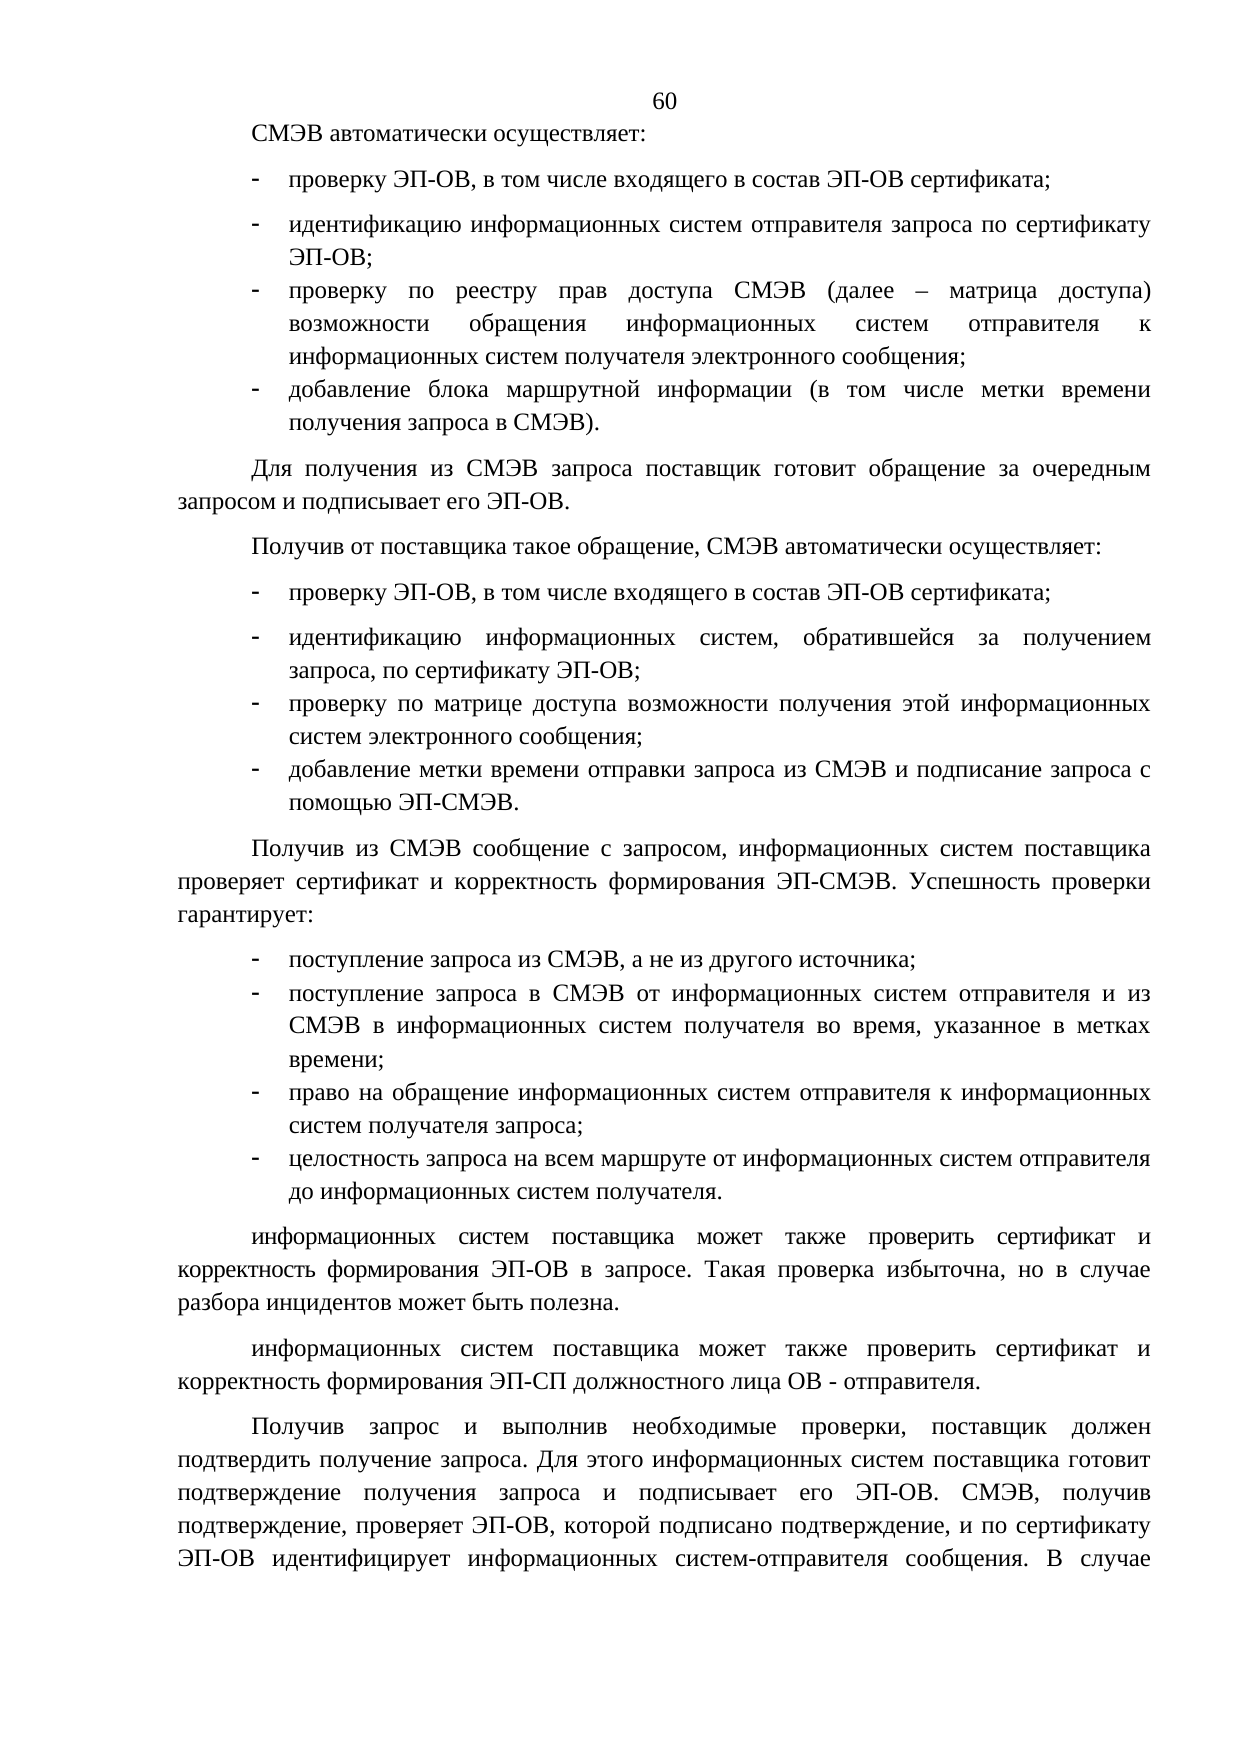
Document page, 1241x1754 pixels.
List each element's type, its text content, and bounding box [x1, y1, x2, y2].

list проверку ЭП-ОВ, в том числе входящего в состав ЭП-ОВ сертификата; [251, 577, 1152, 606]
text СМЭВ автоматически осуществляет: [177, 118, 1152, 147]
text информационных систем поставщика может также проверить сертификат и корректность формирования ЭП-СП должностного лица ОВ - отправителя. [177, 1333, 1152, 1394]
text Получив из СМЭВ сообщение с запросом, информационных систем поставщика проверяет сертификат и корректность формирования ЭП-СМЭВ. Успешность проверки гарантирует: [177, 833, 1152, 928]
list целостность запроса на всем маршруте от информационных систем отправителя до информационных систем получателя. [251, 1143, 1152, 1204]
list право на обращение информационных систем отправителя к информационных систем получателя запроса; [251, 1077, 1152, 1138]
list добавление блока маршрутной информации (в том числе метки времени получения запроса в СМЭВ). [251, 374, 1152, 436]
list проверку по реестру прав доступа СМЭВ (далее – матрица доступа) возможности обращения информационных систем отправителя к информационных систем получателя электронного сообщения; [251, 275, 1152, 370]
text Получив от поставщика такое обращение, СМЭВ автоматически осуществляет: [177, 531, 1152, 560]
text информационных систем поставщика может также проверить сертификат и корректность формирования ЭП-ОВ в запросе. Такая проверка избыточна, но в случае разбора инцидентов может быть полезна. [177, 1221, 1152, 1316]
text Получив запрос и выполнив необходимые проверки, поставщик должен подтвердить получение запроса. Для этого информационных систем поставщика готовит подтверждение получения запроса и подписывает его ЭП-ОВ. СМЭВ, получив подтверждение, проверяет ЭП-ОВ, которой подписано подтверждение, и по сертификату ЭП-ОВ идентифицирует информационных систем-отправителя сообщения. В случае [177, 1411, 1152, 1572]
list добавление метки времени отправки запроса из СМЭВ и подписание запроса с помощью ЭП-СМЭВ. [251, 754, 1152, 816]
list идентификацию информационных систем отправителя запроса по сертификату ЭП-ОВ; [251, 209, 1152, 271]
list поступление запроса в СМЭВ от информационных систем отправителя и из СМЭВ в информационных систем получателя во время, указанное в метках времени; [251, 978, 1152, 1072]
list идентификацию информационных систем, обратившейся за получением запроса, по сертификату ЭП-ОВ; [251, 622, 1152, 684]
text Для получения из СМЭВ запроса поставщик готовит обращение за очередным запросом и подписывает его ЭП-ОВ. [177, 453, 1152, 514]
list поступление запроса из СМЭВ, а не из другого источника; [251, 944, 1152, 973]
list проверку ЭП-ОВ, в том числе входящего в состав ЭП-ОВ сертификата; [251, 164, 1152, 192]
list проверку по матрице доступа возможности получения этой информационных систем электронного сообщения; [251, 688, 1152, 750]
